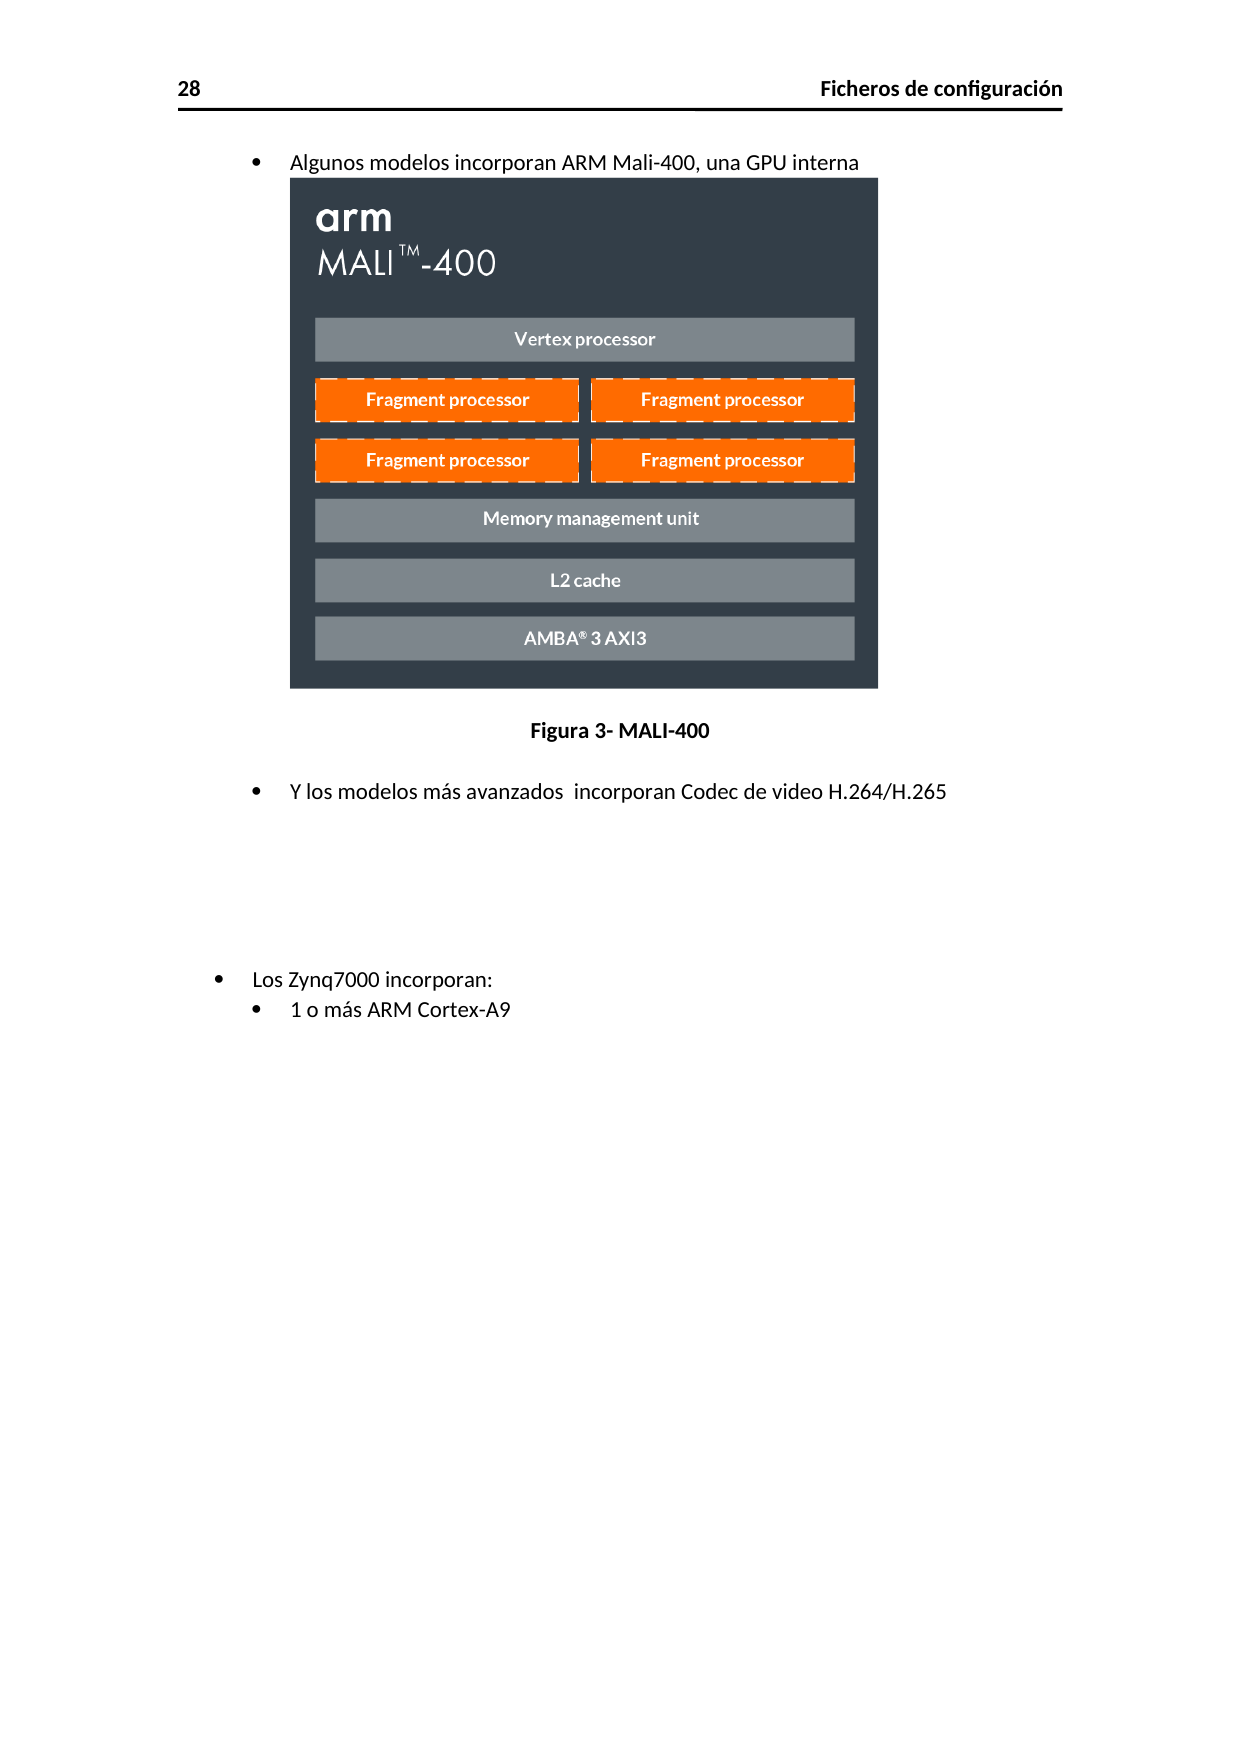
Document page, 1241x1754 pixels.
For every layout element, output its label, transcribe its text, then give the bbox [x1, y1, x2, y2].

list Algunos modelos incorporan ARM Mali-400, una GPU interna [252, 148, 1063, 176]
list 1 o más ARM Cortex-A9 [252, 995, 1063, 1023]
text Figura 3- MALI-400 [177, 716, 1063, 744]
list Los Zynq7000 incorporan: [215, 965, 1063, 993]
picture [289, 177, 879, 689]
list Y los modelos más avanzados incorporan Codec de video H.264/H.265 [252, 777, 1063, 805]
